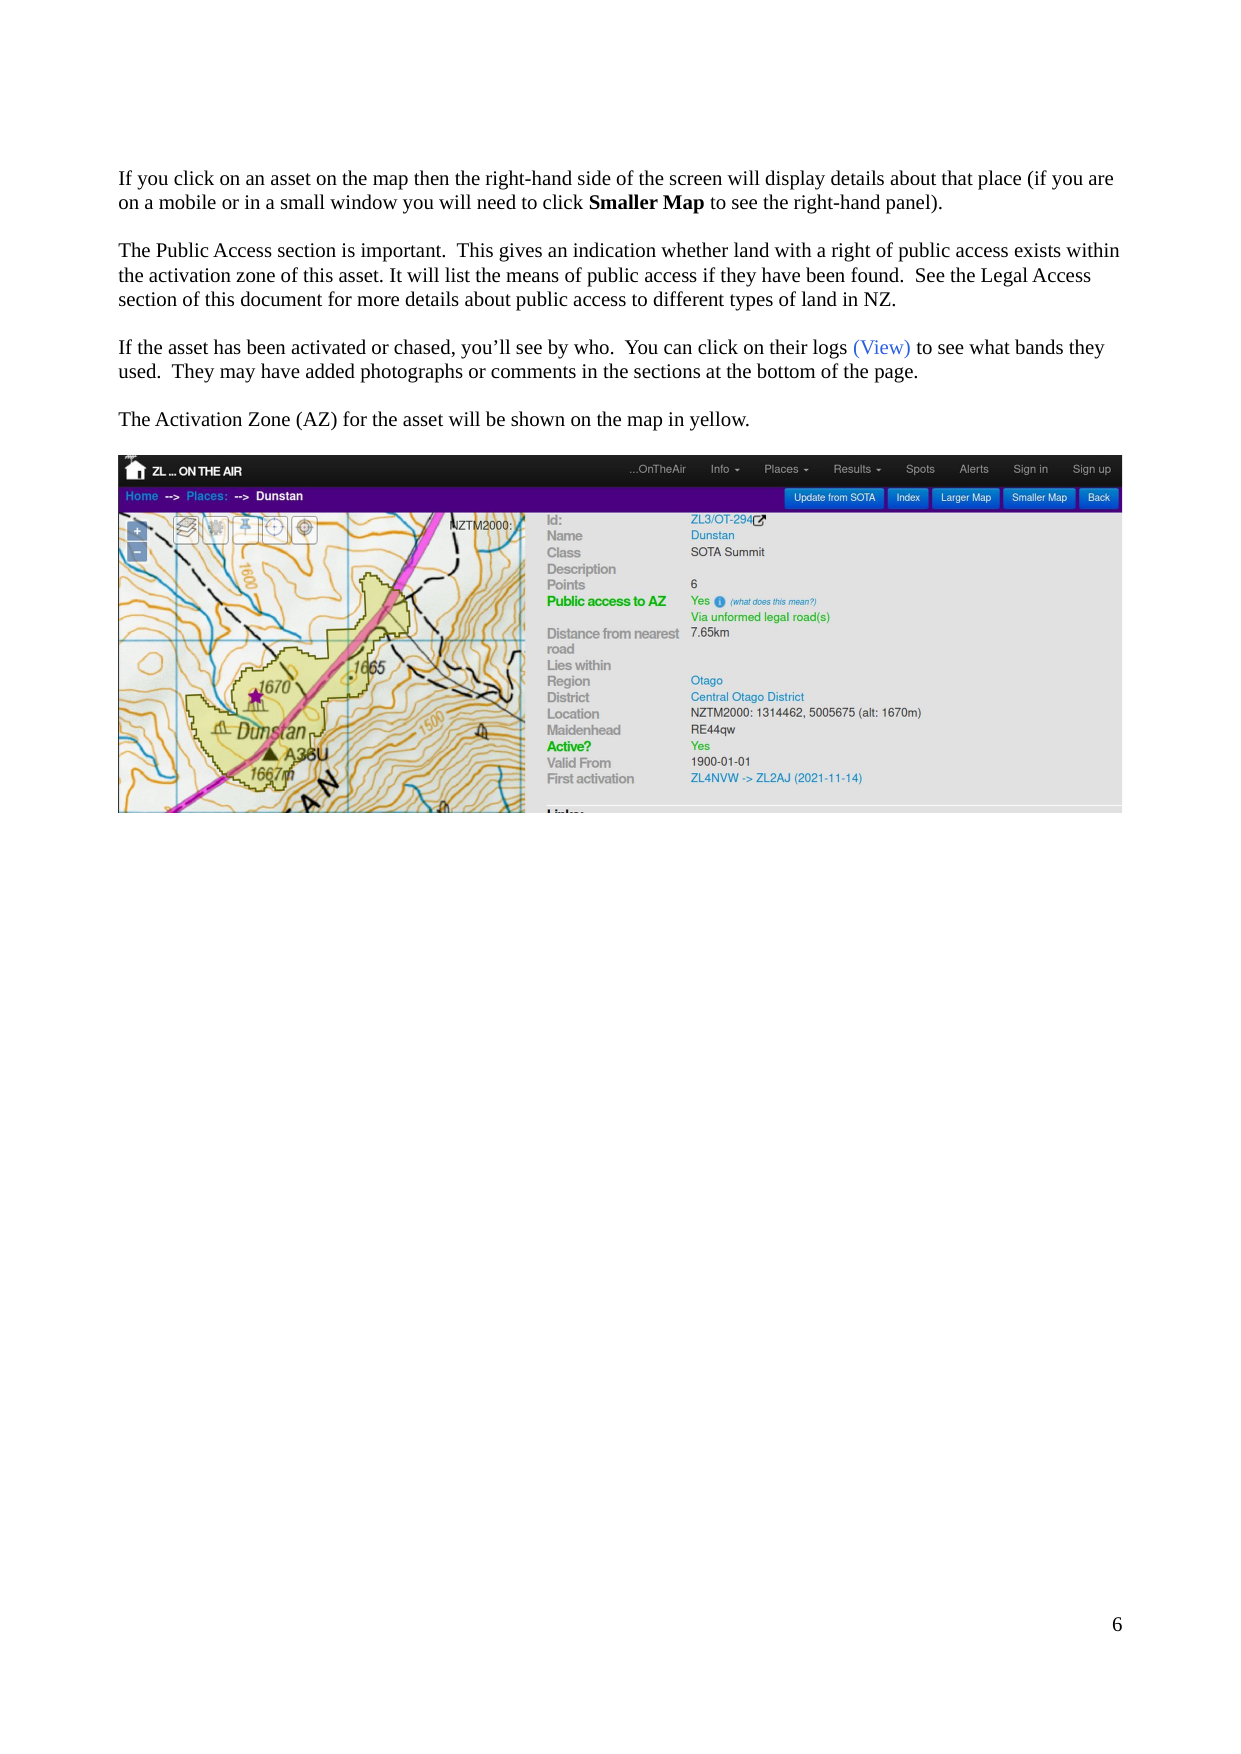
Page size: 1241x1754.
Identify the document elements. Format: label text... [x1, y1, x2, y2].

text The Public Access section is important. This gives an indication whether land with a right of public access exists within the activation zone of this asset. It will list the means of public access if they have been found. See the Legal Access section of this document for more details about public access to different types of land in NZ. [118, 238, 1122, 311]
text The Activation Zone (AZ) for the asset will be shown on the map in yellow. [118, 407, 1122, 431]
text If the asset has been activated or chased, you’ll see by who. You can click on their logs (View) to see what bands they used. They may have added photographs or comments in the sections at the bottom of the page. [118, 335, 1122, 383]
picture [118, 455, 1123, 813]
text If you click on an asset on the map then the right-hand side of the screen will display details about that place (if you are on a mobile or in a small window you will need to click Smaller Map to see the right-hand panel). [118, 166, 1122, 214]
